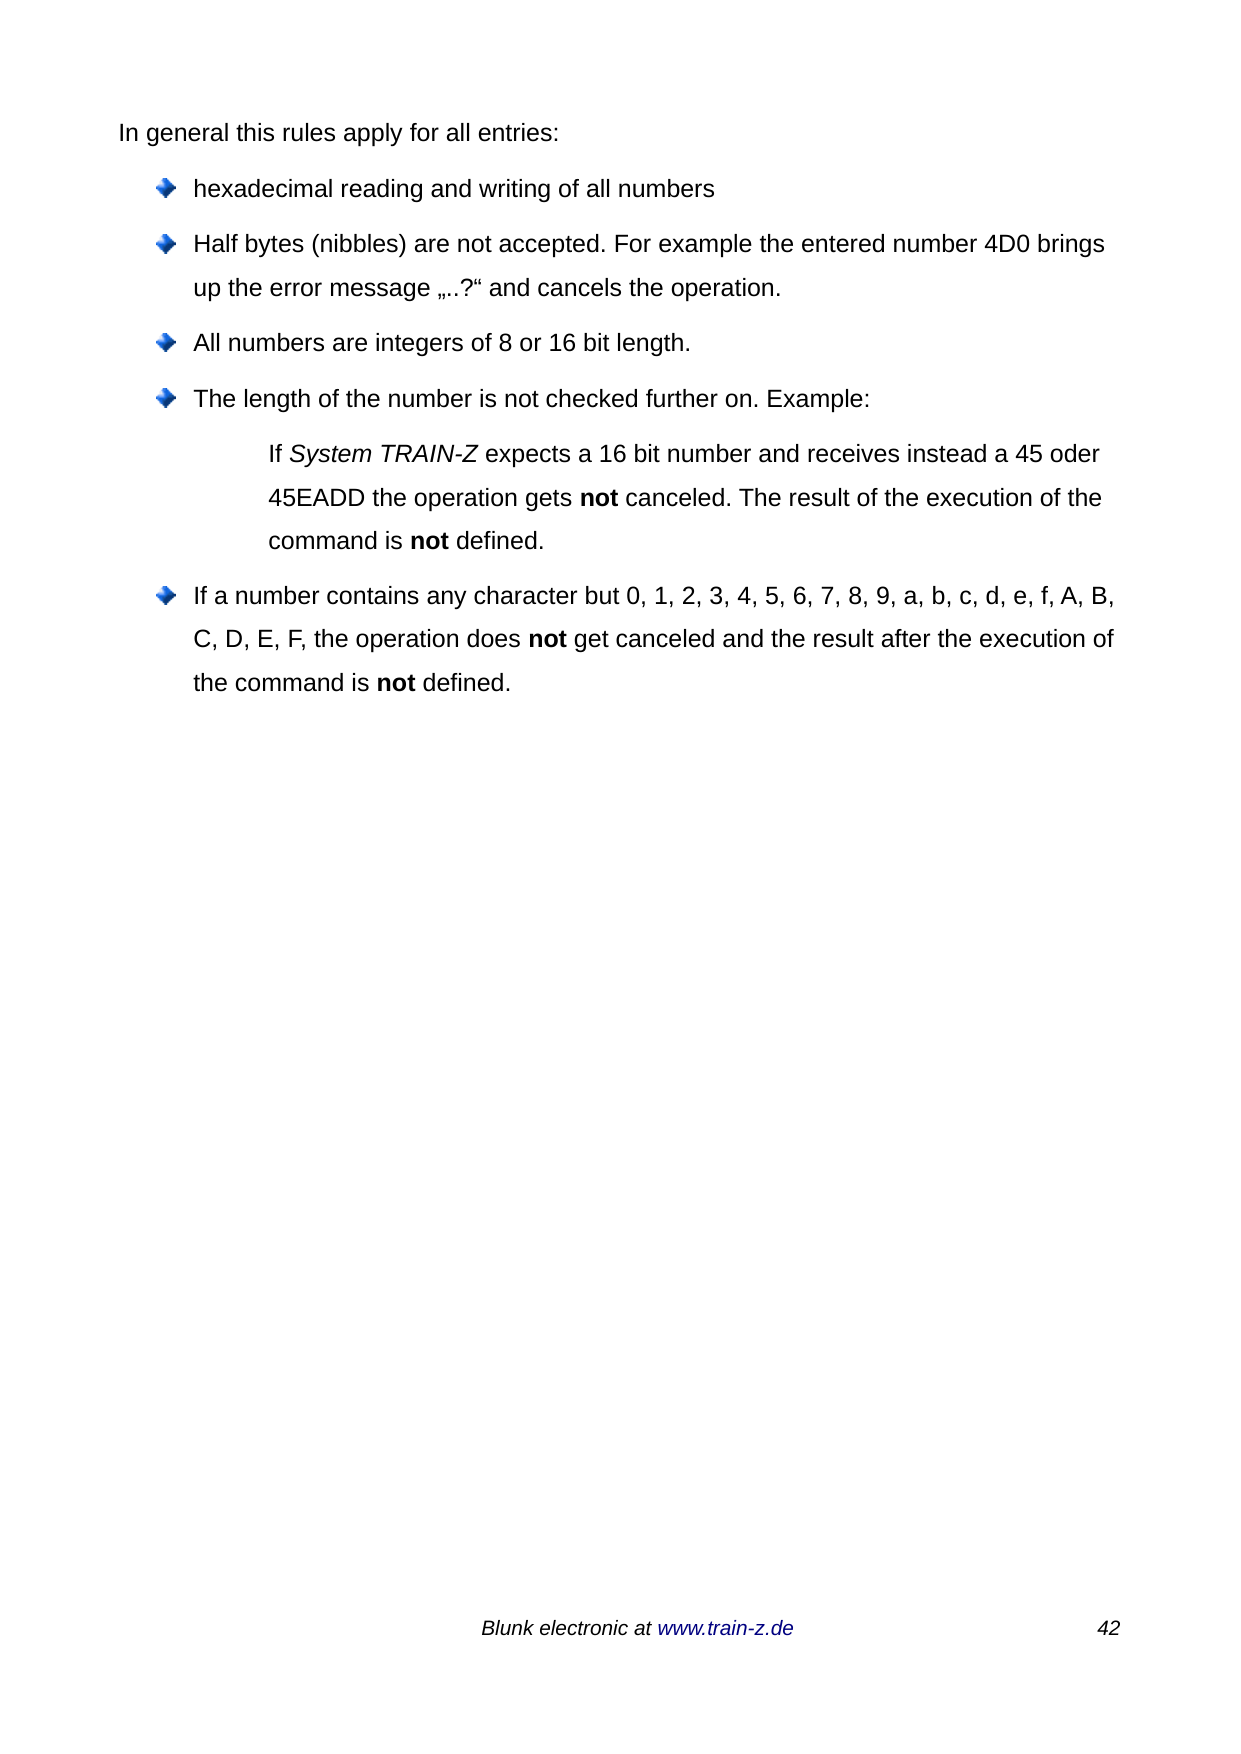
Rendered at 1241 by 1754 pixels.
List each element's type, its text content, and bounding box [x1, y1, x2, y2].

list If a number contains any character but 0, 1, 2, 3, 4, 5, 6, 7, 8, 9, a, b, c, d, e, f, A, B, C, D, E, F, the operation does not get canceled and the result after the execution of the command is not defined. [156, 581, 1122, 696]
picture [156, 333, 176, 352]
list Half bytes (nibbles) are not accepted. For example the entered number 4D0 brings up the error message „..?“ and cancels the operation. [156, 229, 1122, 301]
picture [156, 178, 176, 198]
text In general this rules apply for all entries: [118, 118, 1122, 147]
list All numbers are integers of 8 or 16 bit length. [156, 328, 1122, 357]
list hexadecimal reading and writing of all numbers [156, 174, 1122, 202]
list If System TRAIN-Z expects a 16 bit number and receives instead a 45 oder 45EADD the operation gets not canceled. The result of the execution of the command is not defined. [231, 439, 1122, 554]
list The length of the number is not checked further on. Example: [156, 384, 1122, 412]
picture [156, 388, 176, 408]
picture [156, 586, 176, 605]
picture [156, 234, 176, 254]
